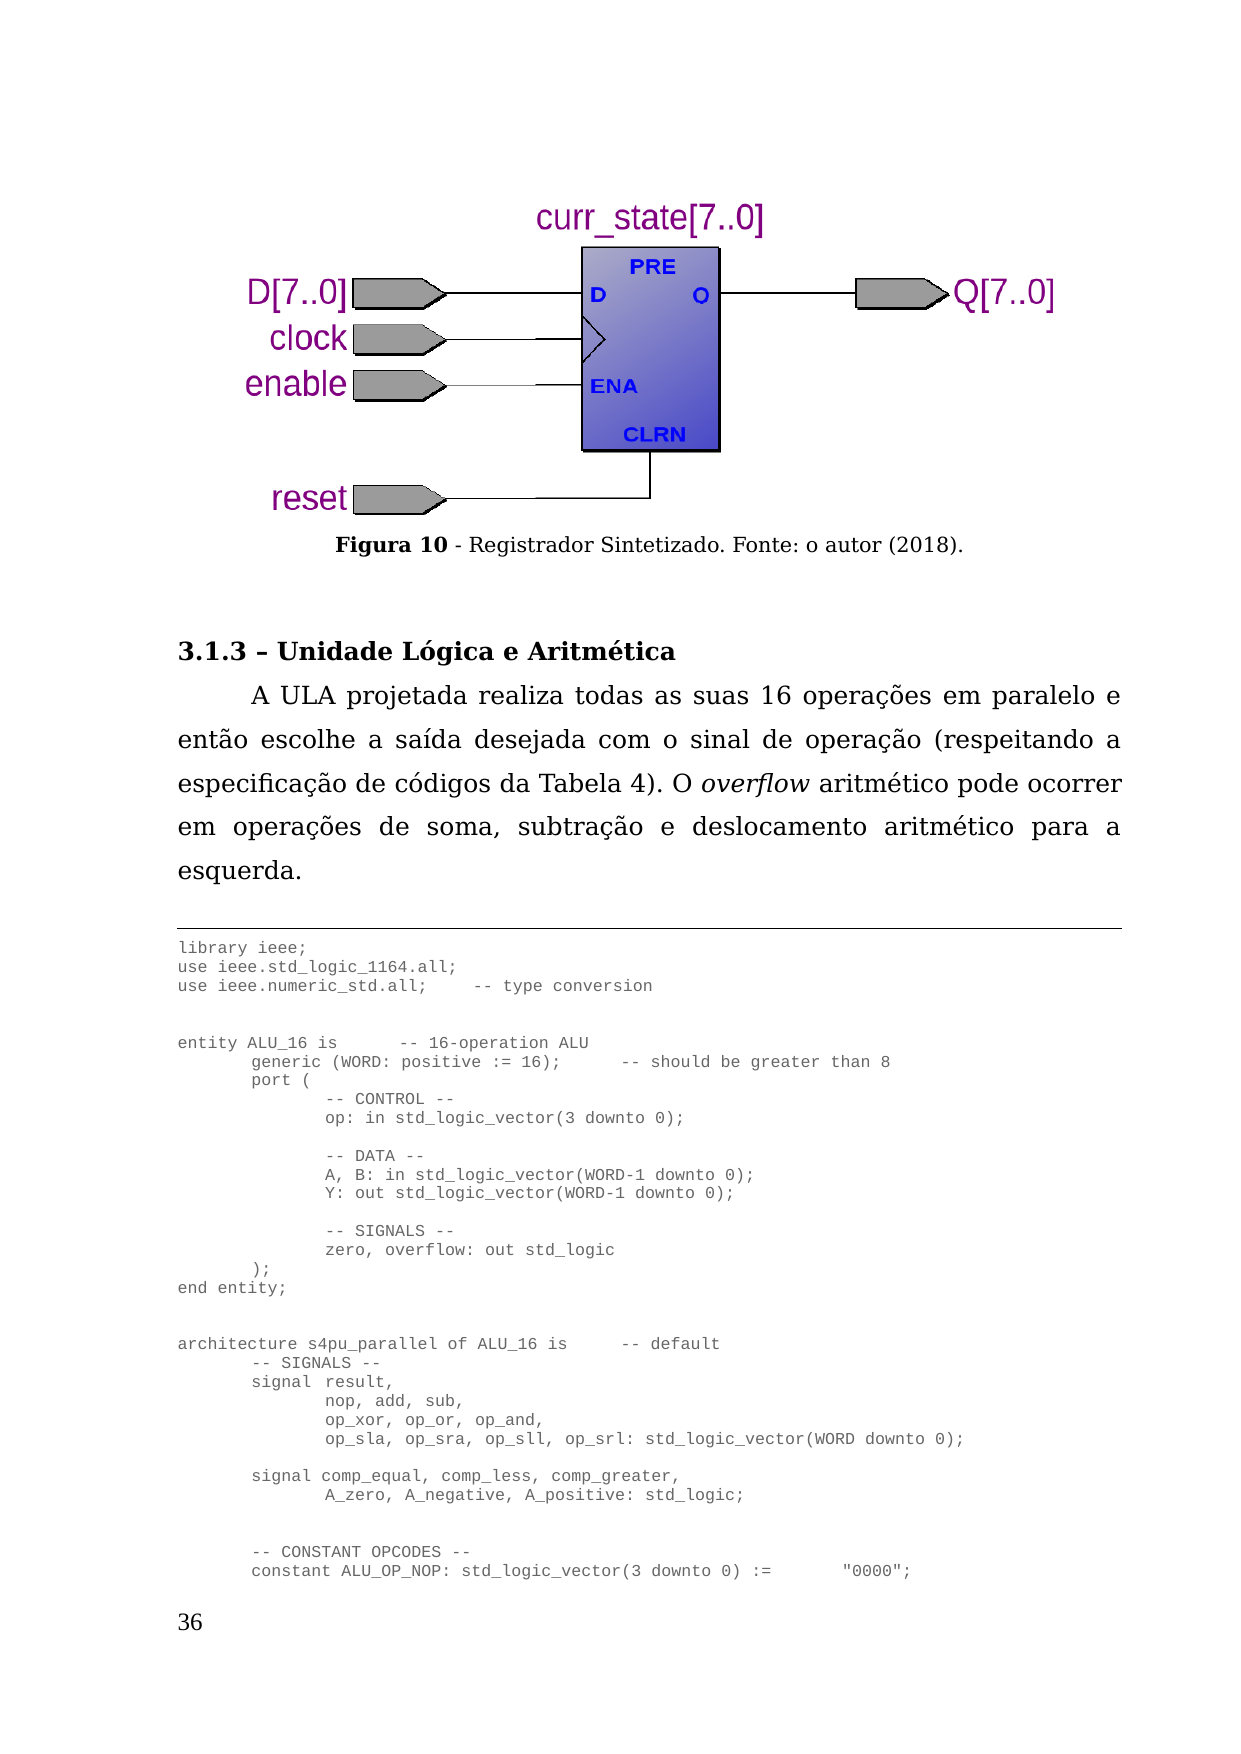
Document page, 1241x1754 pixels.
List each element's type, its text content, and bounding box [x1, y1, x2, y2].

text A, B: in std_logic_vector(WORD-1 downto 0); [177, 1166, 1122, 1185]
text zero, overflow: out std_logic [177, 1242, 1122, 1261]
text use ieee.numeric_std.all; -- type conversion [177, 978, 1122, 997]
text -- SIGNALS -- [177, 1223, 1122, 1242]
text generic (WORD: positive := 16); -- should be greater than 8 [177, 1053, 1122, 1072]
text port ( [177, 1072, 1122, 1091]
text ); [177, 1261, 1122, 1279]
text op: in std_logic_vector(3 downto 0); [177, 1110, 1122, 1128]
text op_xor, op_or, op_and, [177, 1411, 1122, 1430]
text op_sla, op_sra, op_sll, op_srl: std_logic_vector(WORD downto 0); [177, 1430, 1122, 1449]
text -- DATA -- [177, 1147, 1122, 1166]
text Figura 10 - Registrador Sintetizado. Fonte: o autor (2018). [177, 177, 1122, 557]
text architecture s4pu_parallel of ALU_16 is -- default [177, 1336, 1122, 1355]
text entity ALU_16 is -- 16-operation ALU [177, 1034, 1122, 1053]
text -- CONSTANT OPCODES -- [177, 1543, 1122, 1562]
text A_zero, A_negative, A_positive: std_logic; [177, 1487, 1122, 1506]
text library ieee; [177, 940, 1122, 959]
text 3.1.3 – Unidade Lógica e Aritmética [177, 637, 1122, 667]
picture [226, 182, 1074, 533]
text end entity; [177, 1279, 1122, 1298]
text signal comp_equal, comp_less, comp_greater, [177, 1468, 1122, 1487]
text A ULA projetada realiza todas as suas 16 operações em paralelo e então escolhe a saída desejada com o sinal de operação (respeitando a especificação de códigos da Tabela 4). O overflow aritmético pode ocorrer em operações de soma, subtração e deslocamento aritmético para a esquerda. [177, 681, 1122, 886]
text Y: out std_logic_vector(WORD-1 downto 0); [177, 1185, 1122, 1204]
text -- SIGNALS -- [177, 1355, 1122, 1374]
text -- CONTROL -- [177, 1091, 1122, 1110]
text nop, add, sub, [177, 1392, 1122, 1411]
text use ieee.std_logic_1164.all; [177, 959, 1122, 978]
text constant ALU_OP_NOP: std_logic_vector(3 downto 0) := "0000"; [177, 1562, 1122, 1581]
text signal result, [177, 1374, 1122, 1392]
